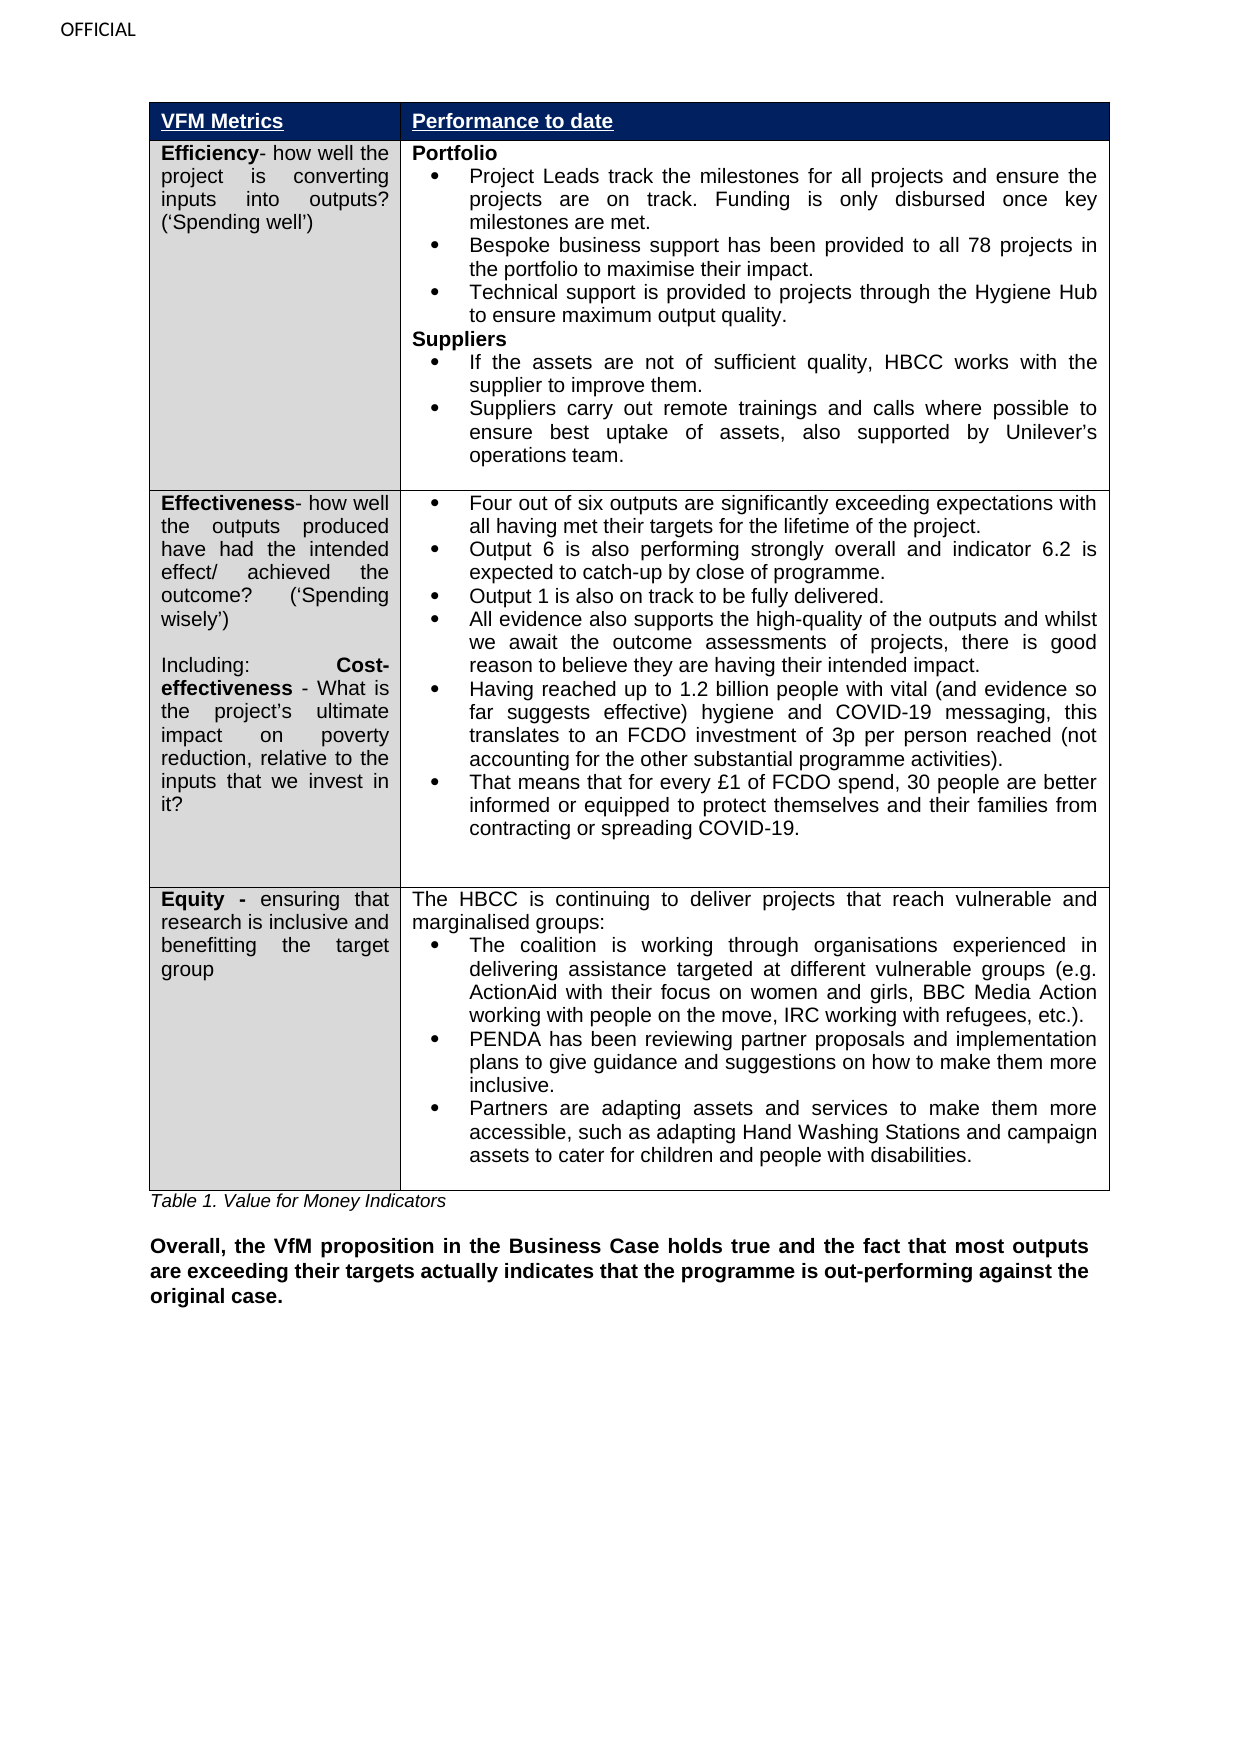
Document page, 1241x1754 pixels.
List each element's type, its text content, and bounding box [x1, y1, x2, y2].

table_cell Equity - ensuring that research is inclusive and benefitting the target group [150, 888, 400, 1190]
table_cell Four out of six outputs are significantly exceeding expectations with all having met their targets for the lifetime of the project. Output 6 is also performing strongly overall and indicator 6.2 is expected to catch-up by close of programme. Output 1 is also on track to be fully delivered. All evidence also supports the high-quality of the outputs and whilst we await the outcome assessments of projects, there is good reason to believe they are having their intended impact. Having reached up to 1.2 billion people with vital (and evidence so far suggests effective) hygiene and COVID-19 messaging, this translates to an FCDO investment of 3p per person reached (not accounting for the other substantial programme activities). That means that for every £1 of FCDO spend, 30 people are better informed or equipped to protect themselves and their families from contracting or spreading COVID-19. [401, 491, 1109, 887]
table_cell Efficiency- how well the project is converting inputs into outputs? (‘Spending well’) [150, 141, 400, 490]
text Table 1. Value for Money Indicators [150, 1191, 1090, 1212]
table_header Performance to date [401, 103, 1109, 140]
table_cell Portfolio Project Leads track the milestones for all projects and ensure the projects are on track. Funding is only disbursed once key milestones are met. Bespoke business support has been provided to all 78 projects in the portfolio to maximise their impact. Technical support is provided to projects through the Hygiene Hub to ensure maximum output quality. Suppliers If the assets are not of sufficient quality, HBCC works with the supplier to improve them. Suppliers carry out remote trainings and calls where possible to ensure best uptake of assets, also supported by Unilever’s operations team. [401, 141, 1109, 490]
table_header VFM Metrics [150, 103, 400, 140]
table_cell The HBCC is continuing to deliver projects that reach vulnerable and marginalised groups: The coalition is working through organisations experienced in delivering assistance targeted at different vulnerable groups (e.g. ActionAid with their focus on women and girls, BBC Media Action working with people on the move, IRC working with refugees, etc.). PENDA has been reviewing partner proposals and implementation plans to give guidance and suggestions on how to make them more inclusive. Partners are adapting assets and services to make them more accessible, such as adapting Hand Washing Stations and campaign assets to cater for children and people with disabilities. [401, 888, 1109, 1190]
text Overall, the VfM proposition in the Business Case holds true and the fact that most outputs are exceeding their targets actually indicates that the programme is out-performing against the original case. [150, 1235, 1090, 1308]
table_cell Effectiveness- how well the outputs produced have had the intended effect/ achieved the outcome? (‘Spending wisely’) Including: Cost-effectiveness - What is the project’s ultimate impact on poverty reduction, relative to the inputs that we invest in it? [150, 491, 400, 887]
